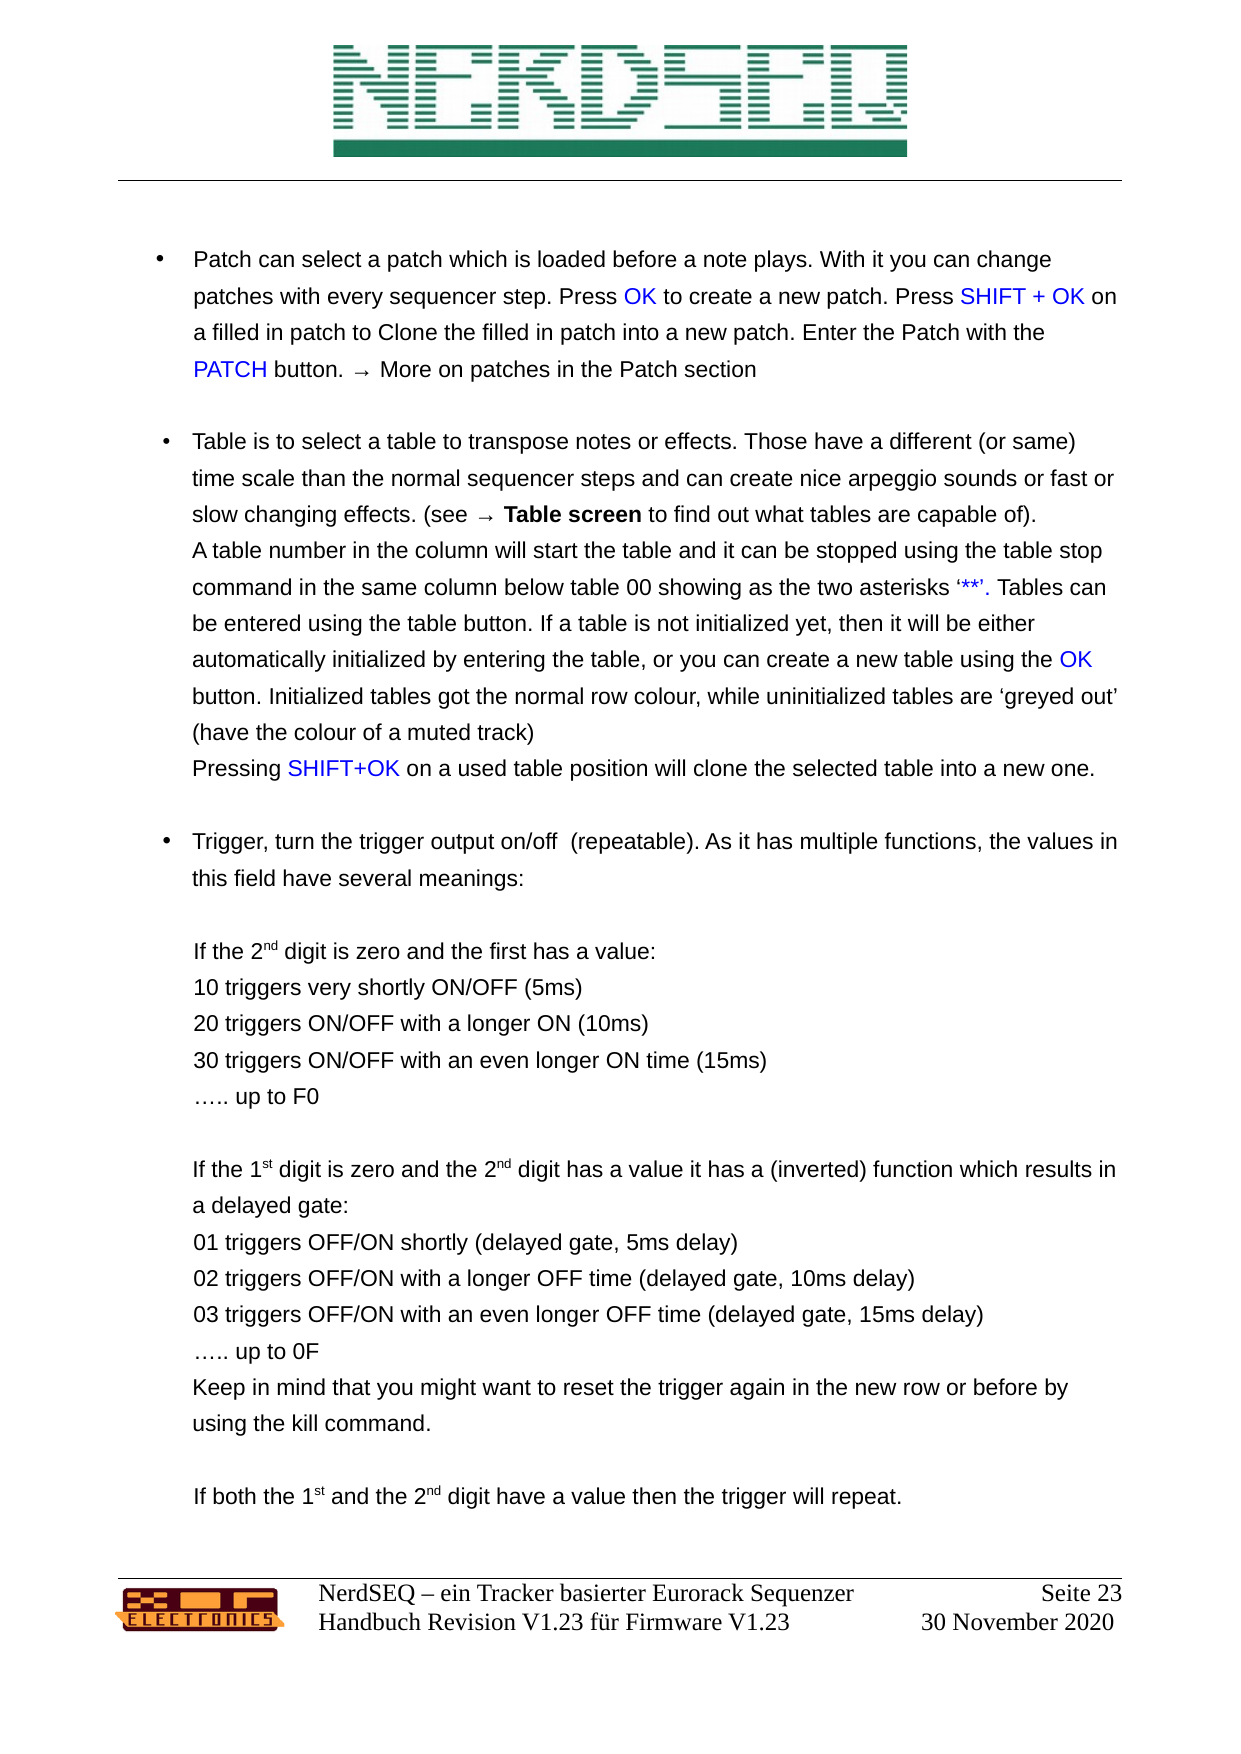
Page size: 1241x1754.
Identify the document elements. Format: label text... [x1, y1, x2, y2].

text 02 triggers OFF/ON with a longer OFF time (delayed gate, 10ms delay) [118, 1265, 1122, 1291]
list Pressing SHIFT+OK on a used table position will clone the selected table into a new one. [162, 755, 1122, 782]
list Patch can select a patch which is loaded before a note plays. With it you can change patches with every sequencer step. Press OK to create a new patch. Press SHIFT + OK on a filled in patch to Clone the filled in patch into a new patch. Enter the Patch with the PATCH button. → More on patches in the Patch section [156, 246, 1122, 382]
list Trigger, turn the trigger output on/off (repeatable). As it has multiple functions, the values in this field have several meanings: [162, 828, 1122, 891]
text If the 2nd digit is zero and the first has a value: [118, 938, 1122, 964]
text ….. up to 0F [118, 1338, 1122, 1364]
picture [333, 45, 908, 157]
text 30 triggers ON/OFF with an even longer ON time (15ms) [118, 1047, 1122, 1073]
text 01 triggers OFF/ON shortly (delayed gate, 5ms delay) [118, 1228, 1122, 1255]
text If both the 1st and the 2nd digit have a value then the trigger will repeat. [118, 1483, 1122, 1509]
text ….. up to F0 [118, 1083, 1122, 1109]
text 20 triggers ON/OFF with a longer ON (10ms) [118, 1010, 1122, 1037]
list A table number in the column will start the table and it can be stopped using the table stop command in the same column below table 00 showing as the two asterisks ‘**’. Tables can be entered using the table button. If a table is not initialized yet, then it will be either automatically initialized by entering the table, or you can create a new table using the OK button. Initialized tables got the normal row colour, while uninitialized tables are ‘greyed out’ (have the colour of a muted track) [162, 537, 1122, 745]
picture [115, 1584, 285, 1634]
text Keep in mind that you might want to reset the trigger again in the new row or before by using the kill command. [192, 1374, 1122, 1437]
list Table is to select a table to transpose notes or effects. Those have a different (or same) time scale than the normal sequencer steps and can create nice arpeggio sounds or fast or slow changing effects. (see → Table screen to find out what tables are capable of). [162, 428, 1122, 527]
text 10 triggers very shortly ON/OFF (5ms) [118, 974, 1122, 1000]
text If the 1st digit is zero and the 2nd digit has a value it has a (inverted) function which results in a delayed gate: [192, 1156, 1122, 1218]
text 03 triggers OFF/ON with an even longer OFF time (delayed gate, 15ms delay) [118, 1301, 1122, 1328]
